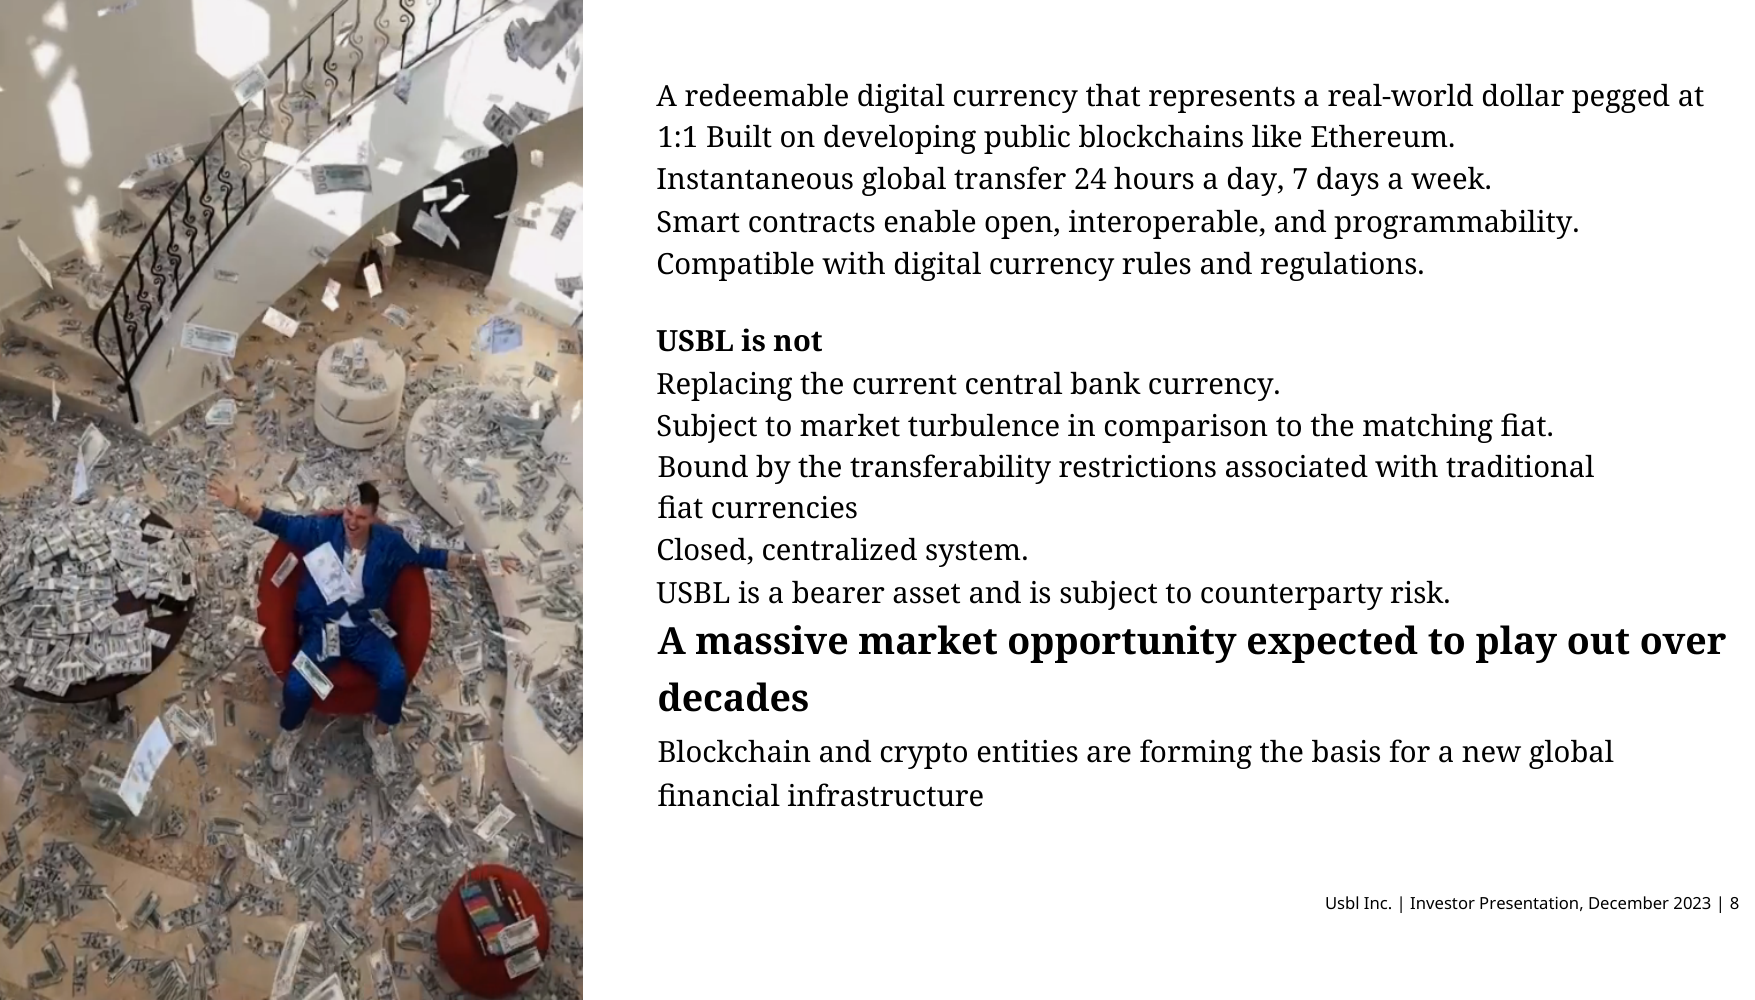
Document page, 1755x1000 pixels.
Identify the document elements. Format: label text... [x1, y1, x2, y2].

text USBL is not [656, 321, 1739, 360]
text Smart contracts enable open, interoperable, and programmability. [656, 201, 1707, 241]
text Compatible with digital currency rules and regulations. [656, 243, 1707, 283]
subtitle A massive market opportunity expected to play out over decades [657, 615, 1739, 722]
text A redeemable digital currency that represents a real-world dollar pegged at 1:1 Built on developing public blockchains like Ethereum. [656, 75, 1707, 156]
subtitle Blockchain and crypto entities are forming the basis for a new global financial infrastructure [657, 731, 1739, 815]
picture [0, 0, 583, 1000]
text Closed, centralized system. [656, 530, 1707, 569]
text USBL is a bearer asset and is subject to counterparty risk. [656, 572, 1707, 612]
text Replacing the current central bank currency. [656, 363, 1707, 403]
text Subject to market turbulence in comparison to the matching fiat. Bound by the transferability restrictions associated with traditional fiat currencies [656, 406, 1599, 527]
text Instantaneous global transfer 24 hours a day, 7 days a week. [656, 158, 1707, 198]
